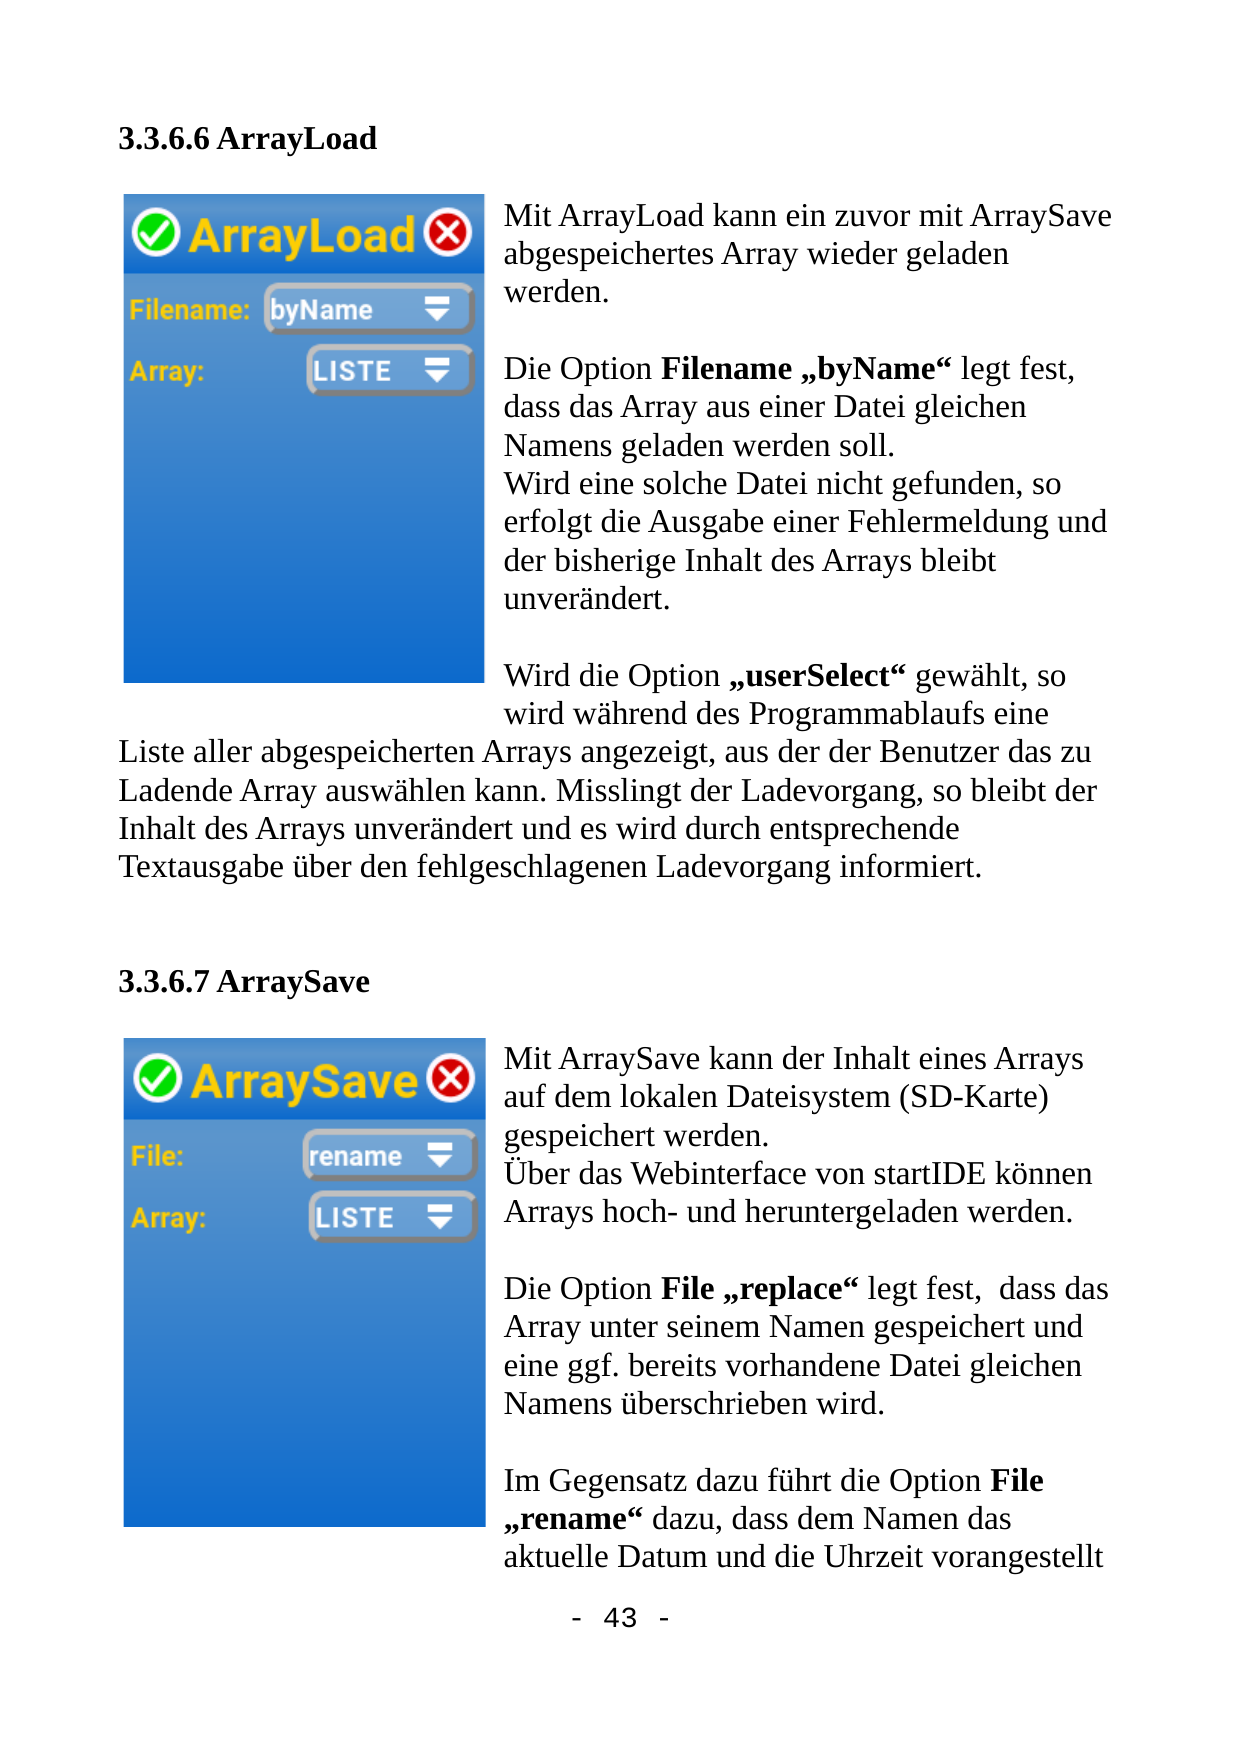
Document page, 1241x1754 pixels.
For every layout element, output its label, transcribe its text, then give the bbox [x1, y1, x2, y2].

text Die Option Filename „byName“ legt fest, dass das Array aus einer Datei gleichen Namens geladen werden soll. [486, 348, 1122, 463]
text Die Option File „replace“ legt fest, dass das Array unter seinem Namen gespeichert und eine ggf. bereits vorhandene Datei gleichen Namens überschrieben wird. [486, 1268, 1122, 1421]
text Wird eine solche Datei nicht gefunden, so erfolgt die Ausgabe einer Fehlermeldung und der bisherige Inhalt des Arrays bleibt unverändert. [486, 463, 1122, 616]
picture [123, 1038, 486, 1527]
text Wird die Option „userSelect“ gewählt, so wird während des Programmablaufs eine Liste aller abgespeicherten Arrays angezeigt, aus der der Benutzer das zu Ladende Array auswählen kann. Misslingt der Ladevorgang, so bleibt der Inhalt des Arrays unverändert und es wird durch entsprechende Textausgabe über den fehlgeschlagenen Ladevorgang informiert. [118, 655, 1122, 885]
text Über das Webinterface von startIDE können Arrays hoch- und heruntergeladen werden. [486, 1153, 1122, 1230]
text 3.3.6.7 ArraySave [118, 961, 1122, 1000]
picture [123, 194, 486, 683]
text 3.3.6.6 ArrayLoad [118, 118, 1122, 156]
text Mit ArraySave kann der Inhalt eines Arrays auf dem lokalen Dateisystem (SD-Karte) gespeichert werden. [486, 1038, 1122, 1153]
text Mit ArrayLoad kann ein zuvor mit ArraySave abgespeichertes Array wieder geladen werden. [486, 195, 1122, 310]
text Im Gegensatz dazu führt die Option File „rename“ dazu, dass dem Namen das aktuelle Datum und die Uhrzeit vorangestellt [118, 1460, 1122, 1575]
